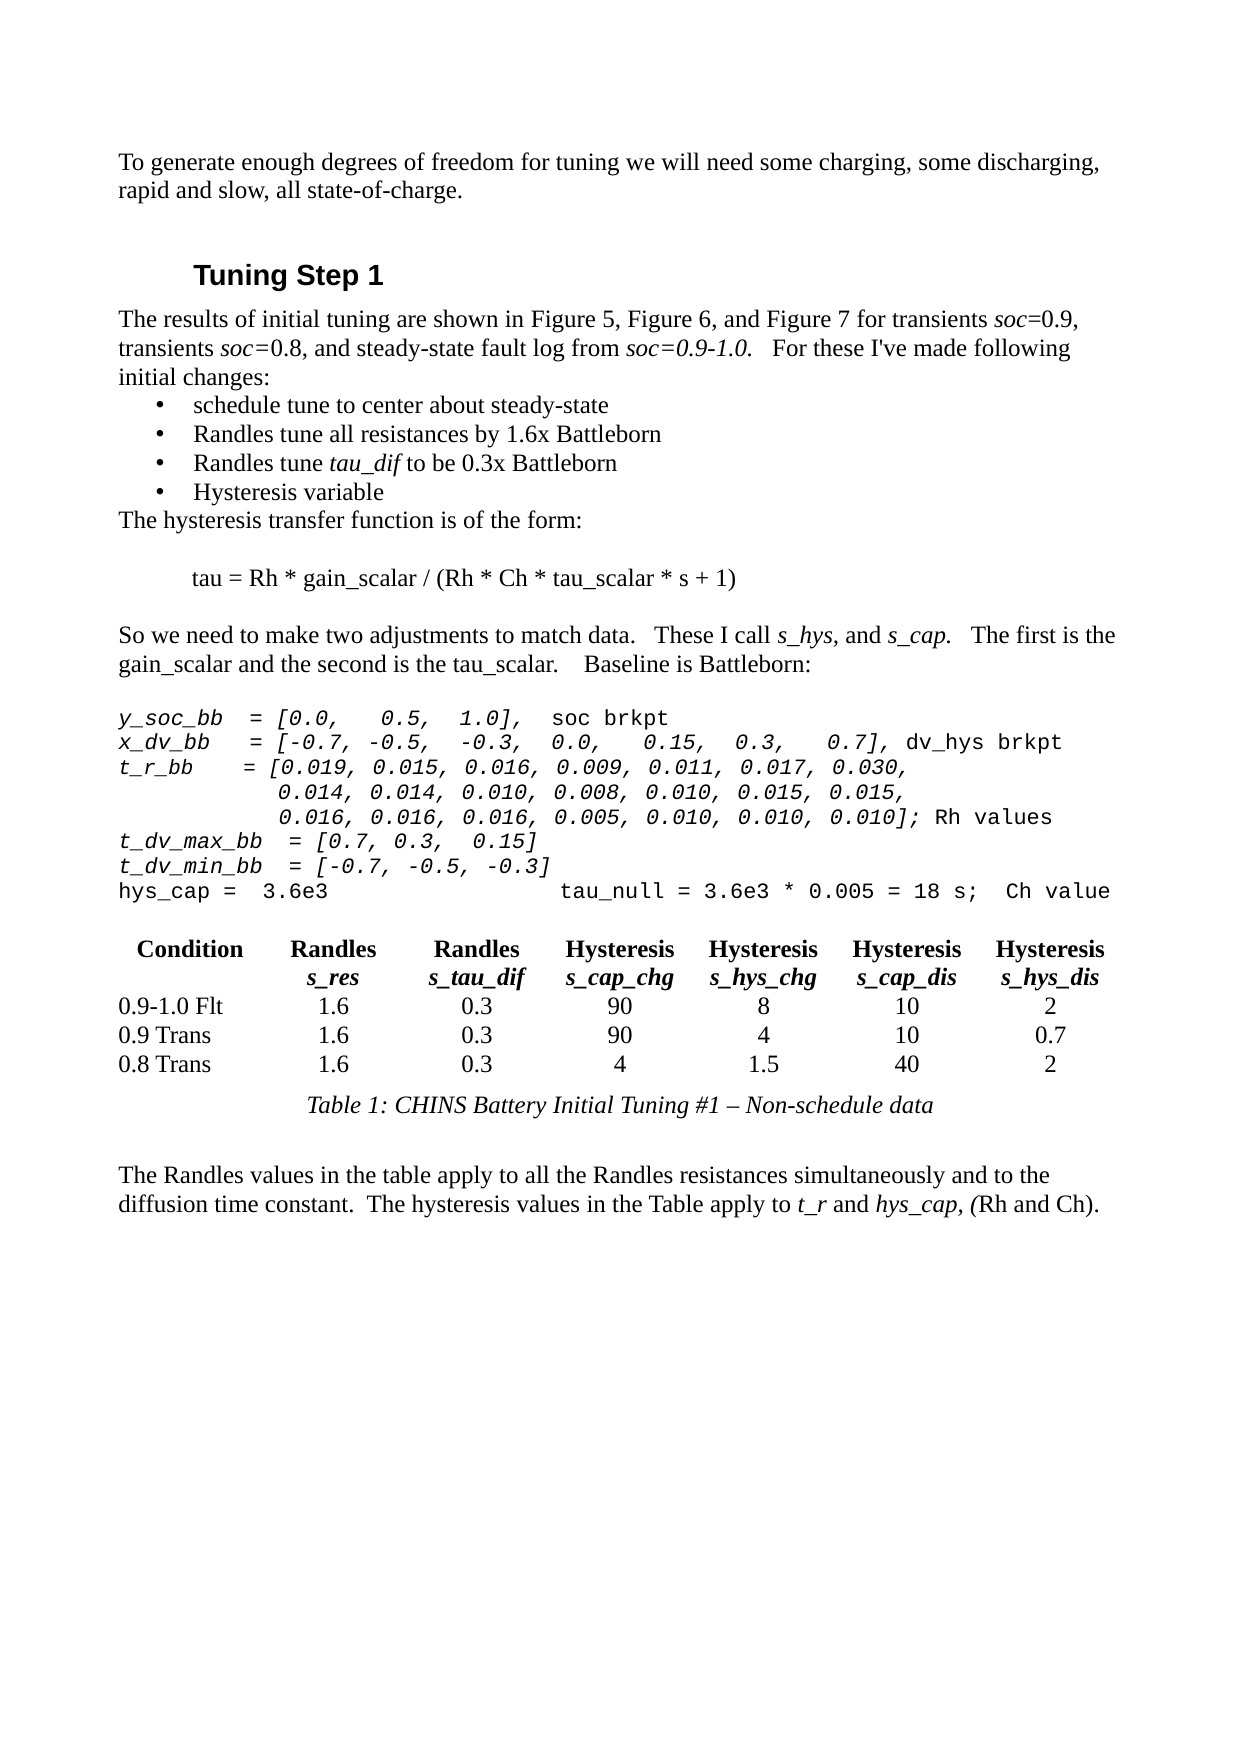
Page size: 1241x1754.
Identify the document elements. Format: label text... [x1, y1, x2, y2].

table_cell 4 [692, 1020, 835, 1049]
text 0.016, 0.016, 0.016, 0.005, 0.010, 0.010, 0.010]; Rh values [118, 806, 1122, 831]
text The hysteresis transfer function is of the form: [118, 505, 1122, 534]
table_cell 0.7 [979, 1020, 1122, 1049]
table_cell 40 [835, 1049, 978, 1077]
text t_dv_min_bb = [-0.7, -0.5, -0.3] [118, 855, 1122, 880]
table_cell 10 [835, 1020, 978, 1049]
text y_soc_bb = [0.0, 0.5, 1.0], soc brkpt [118, 707, 1122, 731]
text x_dv_bb = [-0.7, -0.5, -0.3, 0.0, 0.15, 0.3, 0.7], dv_hys brkpt [118, 731, 1122, 756]
table_cell 0.3 [405, 1020, 548, 1049]
table_cell 0.9 Trans [118, 1020, 261, 1049]
table_cell 2 [979, 1049, 1122, 1077]
list Randles tune tau_dif to be 0.3x Battleborn [156, 448, 1122, 477]
list Hysteresis variable [156, 477, 1122, 505]
text The Randles values in the table apply to all the Randles resistances simultaneously and to the diffusion time constant. The hysteresis values in the Table apply to t_r and hys_cap, (Rh and Ch). [118, 1160, 1122, 1217]
text t_dv_max_bb = [0.7, 0.3, 0.15] [118, 831, 1122, 855]
table_header Hysteresis s_hys_dis [979, 934, 1122, 991]
table_cell 0.3 [405, 991, 548, 1020]
table_cell 0.8 Trans [118, 1049, 261, 1077]
text tau = Rh * gain_scalar / (Rh * Ch * tau_scalar * s + 1) [118, 563, 1122, 592]
table_cell 0.9-1.0 Flt [118, 991, 261, 1020]
text To generate enough degrees of freedom for tuning we will need some charging, some discharging, rapid and slow, all state-of-charge. [118, 147, 1122, 204]
list Randles tune all resistances by 1.6x Battleborn [156, 419, 1122, 448]
table_cell 1.6 [261, 991, 405, 1020]
table_cell 0.3 [405, 1049, 548, 1077]
table_cell 8 [692, 991, 835, 1020]
table_header Hysteresis s_cap_dis [835, 934, 978, 991]
text t_r_bb = [0.019, 0.015, 0.016, 0.009, 0.011, 0.017, 0.030, [118, 756, 1122, 781]
text The results of initial tuning are shown in Figure 5, Figure 6, and Figure 7 for transients soc=0.9, transients soc=0.8, and steady-state fault log from soc=0.9-1.0. For these I've made following initial changes: [118, 304, 1122, 390]
table_cell 1.5 [692, 1049, 835, 1077]
table_cell 2 [979, 991, 1122, 1020]
table_cell 90 [548, 1020, 692, 1049]
table_cell 1.6 [261, 1049, 405, 1077]
table_cell 4 [548, 1049, 692, 1077]
text Table 1: CHINS Battery Initial Tuning #1 – Non-schedule data [118, 1090, 1122, 1119]
table_header Randles s_res [261, 934, 405, 991]
table_cell 10 [835, 991, 978, 1020]
text 0.014, 0.014, 0.010, 0.008, 0.010, 0.015, 0.015, [118, 781, 1122, 806]
table_header Hysteresis s_cap_chg [548, 934, 692, 991]
table_cell 1.6 [261, 1020, 405, 1049]
table_header Hysteresis s_hys_chg [692, 934, 835, 991]
text So we need to make two adjustments to match data. These I call s_hys, and s_cap. The first is the gain_scalar and the second is the tau_scalar. Baseline is Battleborn: [118, 620, 1122, 678]
list schedule tune to center about steady-state [156, 390, 1122, 419]
subtitle Tuning Step 1 [118, 258, 1122, 292]
table_cell 90 [548, 991, 692, 1020]
table_header Randles s_tau_dif [405, 934, 548, 991]
text hys_cap = 3.6e3 tau_null = 3.6e3 * 0.005 = 18 s; Ch value [118, 880, 1122, 905]
table_header Condition [118, 934, 261, 991]
